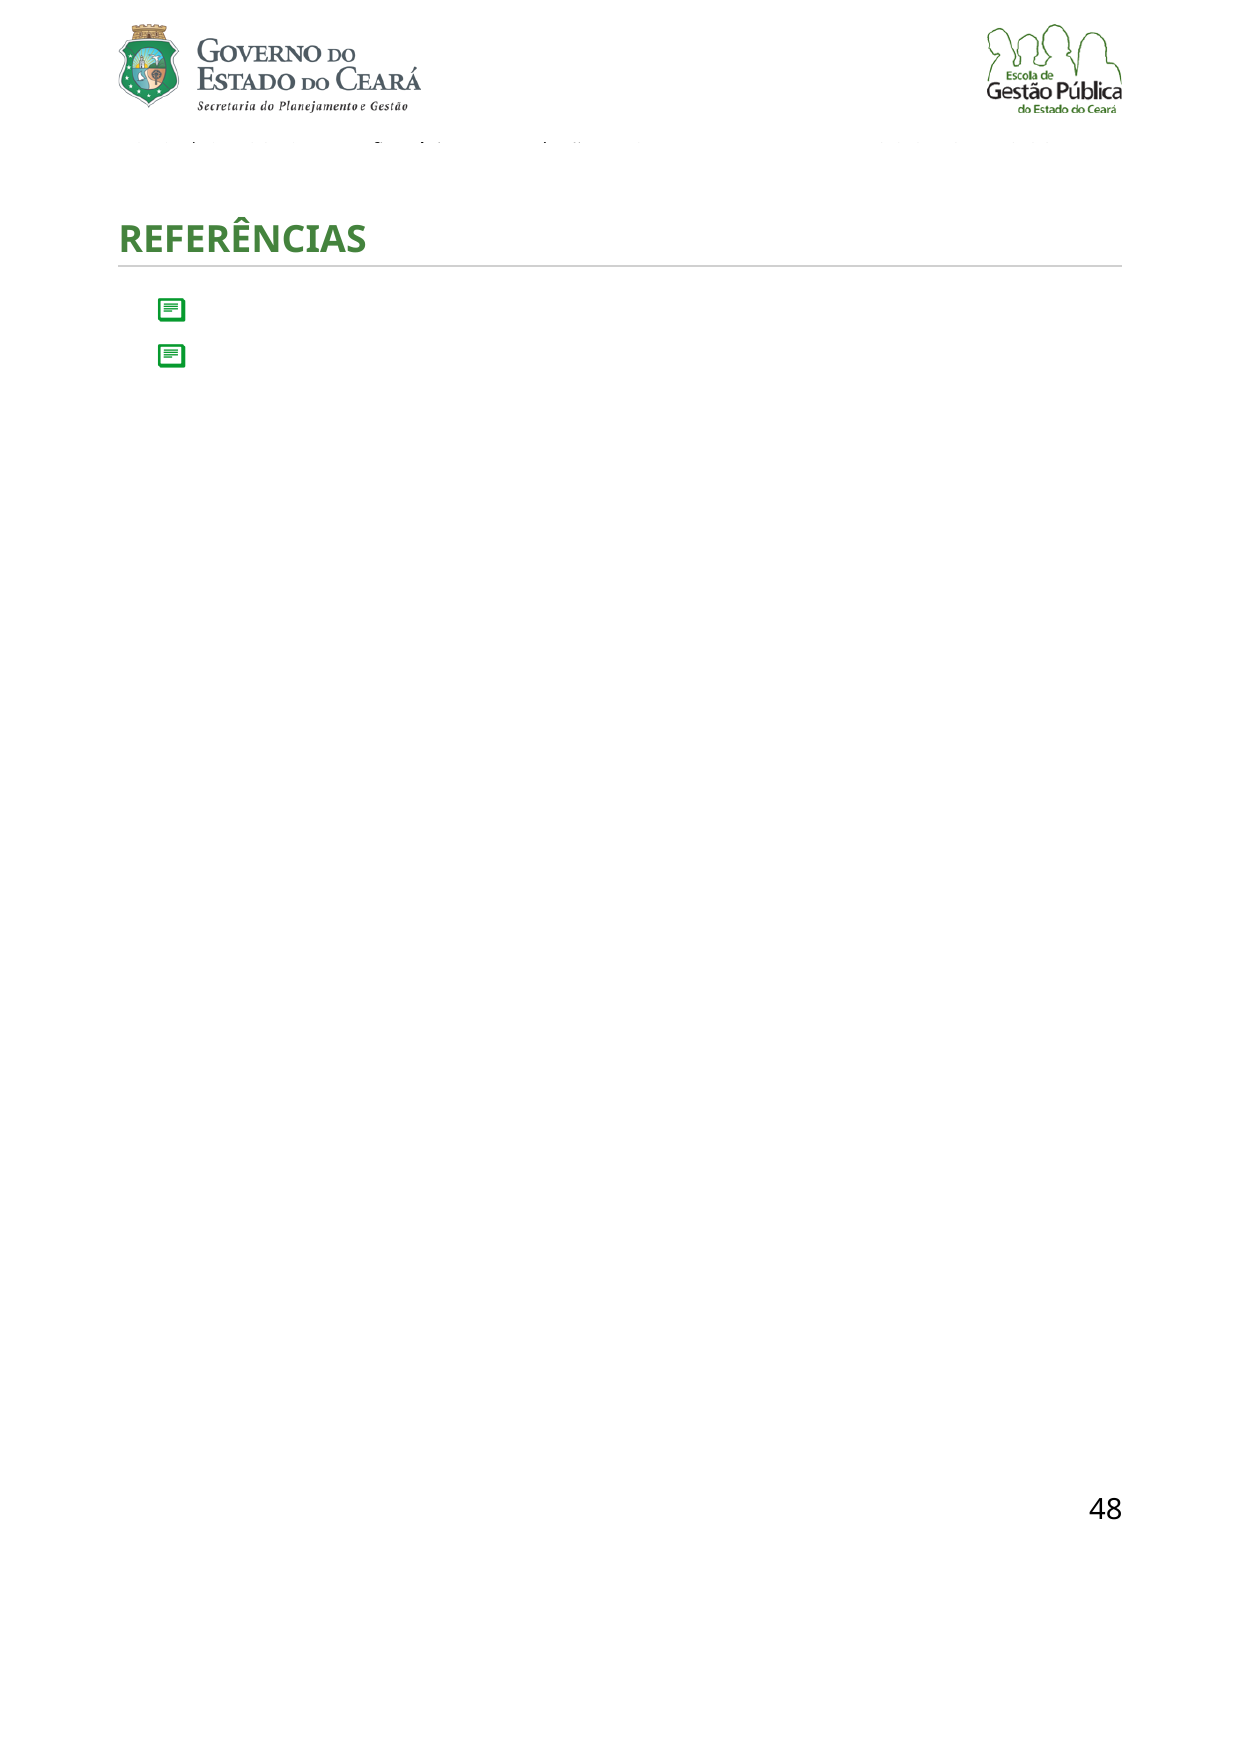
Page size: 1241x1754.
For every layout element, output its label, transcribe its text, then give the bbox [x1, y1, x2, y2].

picture [118, 24, 1122, 113]
subtitle REFERÊNCIAS [118, 212, 1122, 265]
